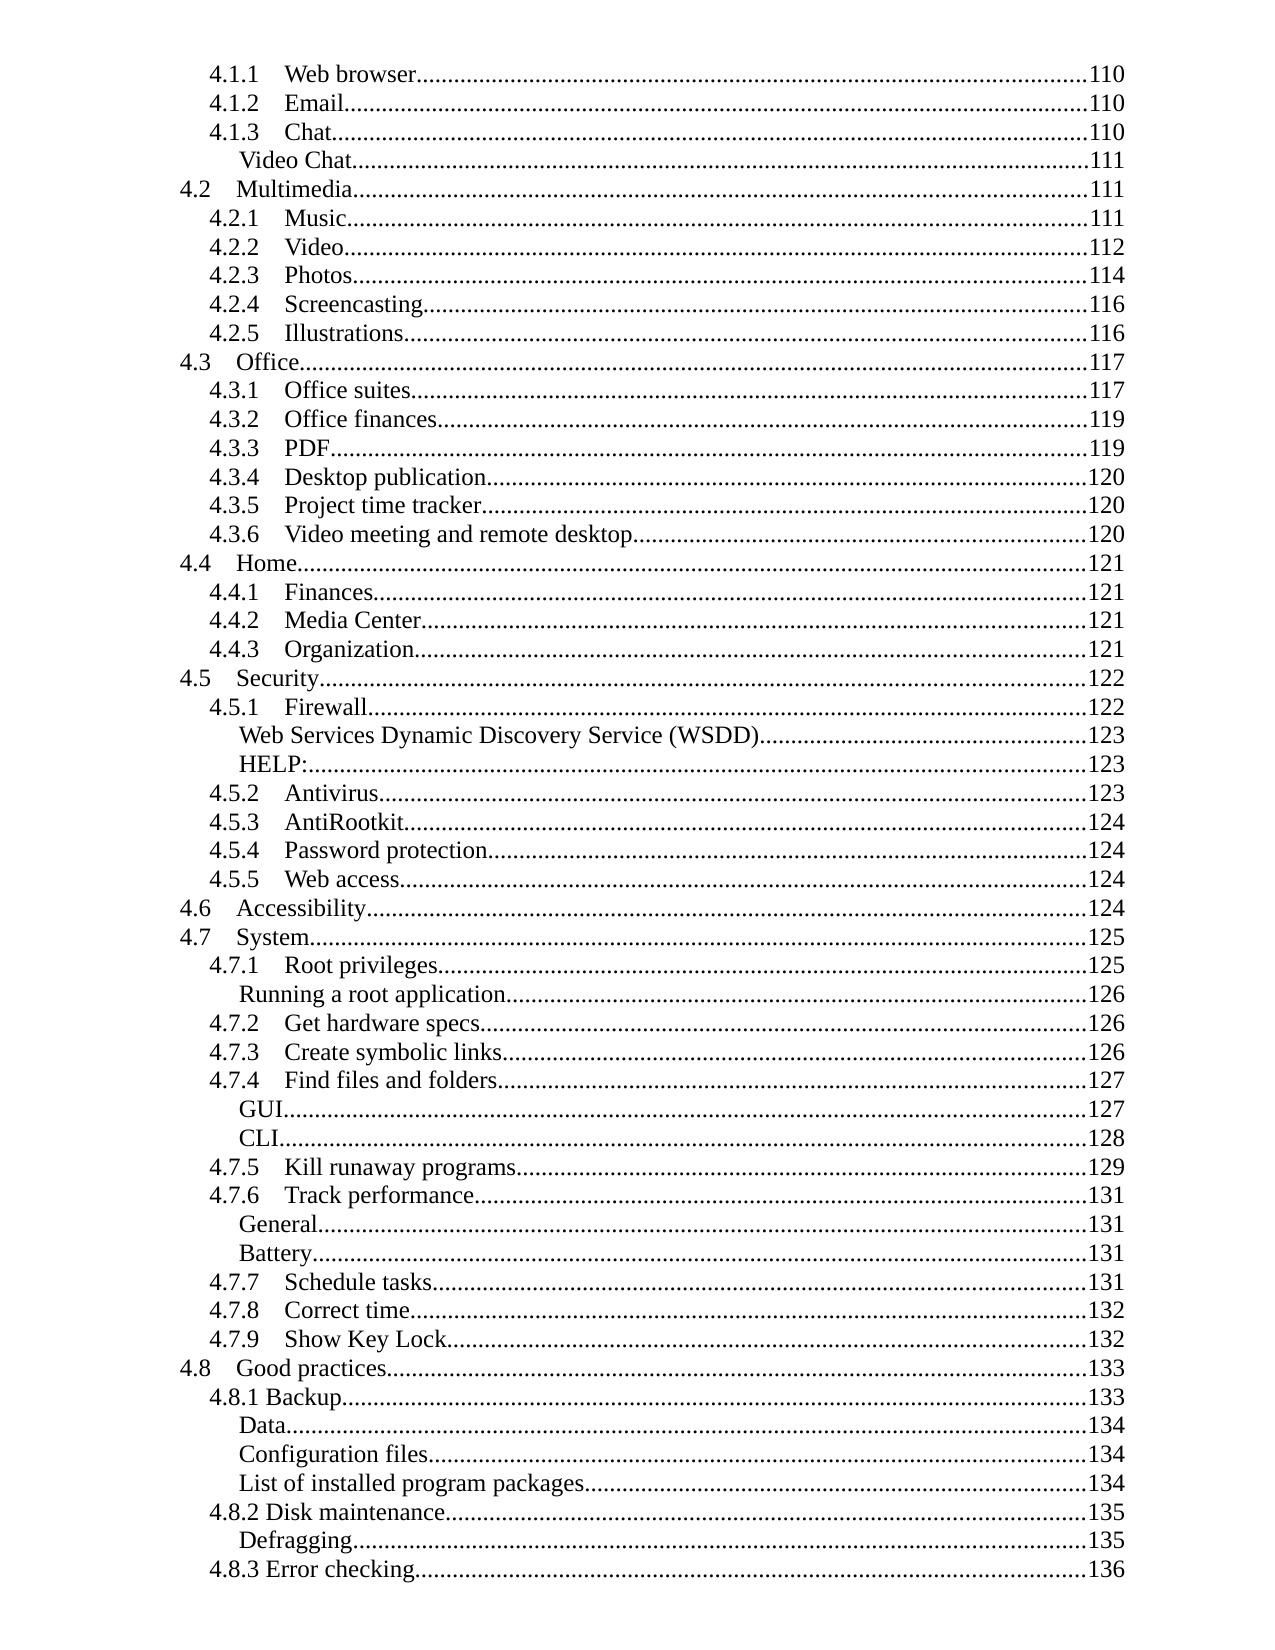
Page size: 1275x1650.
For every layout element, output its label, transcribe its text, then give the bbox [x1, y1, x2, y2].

text 4.5.3 AntiRootkit 124 [209, 807, 1125, 835]
text 4.5.5 Web access 124 [209, 864, 1125, 893]
text Battery 131 [238, 1238, 1125, 1267]
text 4.1.1 Web browser 110 [209, 59, 1125, 88]
text 4.8.2 Disk maintenance 135 [209, 1497, 1125, 1525]
text List of installed program packages 134 [238, 1468, 1125, 1497]
text 4.2.1 Music 111 [209, 203, 1125, 232]
text 4.7.7 Schedule tasks 131 [209, 1267, 1125, 1295]
text Data 134 [238, 1410, 1125, 1439]
text HELP: 123 [238, 749, 1125, 778]
text 4.3.6 Video meeting and remote desktop 120 [209, 519, 1125, 548]
text Running a root application 126 [238, 979, 1125, 1008]
text 4.5.4 Password protection 124 [209, 835, 1125, 864]
text 4.5.2 Antivirus 123 [209, 778, 1125, 807]
text 4.7.5 Kill runaway programs 129 [209, 1152, 1125, 1180]
text 4.3.5 Project time tracker 120 [209, 490, 1125, 519]
text 4.2.3 Photos 114 [209, 260, 1125, 289]
text 4.4.1 Finances 121 [209, 577, 1125, 605]
text 4.3.2 Office finances 119 [209, 404, 1125, 433]
text Defragging 135 [238, 1525, 1125, 1554]
text 4.3.1 Office suites 117 [209, 375, 1125, 404]
text 4.2.4 Screencasting 116 [209, 289, 1125, 318]
text 4.7.3 Create symbolic links 126 [209, 1037, 1125, 1065]
text Video Chat 111 [238, 145, 1125, 174]
text 4.4.2 Media Center 121 [209, 605, 1125, 634]
text General 131 [238, 1209, 1125, 1238]
text 4.5.1 Firewall 122 [209, 692, 1125, 720]
text 4.1.2 Email 110 [209, 88, 1125, 117]
text 4.7.1 Root privileges 125 [209, 950, 1125, 979]
text 4.7.2 Get hardware specs 126 [209, 1008, 1125, 1037]
text 4.7.4 Find files and folders 127 [209, 1065, 1125, 1094]
text 4.8.3 Error checking 136 [209, 1554, 1125, 1583]
text 4.2.2 Video 112 [209, 232, 1125, 260]
text 4.3.4 Desktop publication 120 [209, 462, 1125, 490]
text Configuration files 134 [238, 1439, 1125, 1468]
text 4.7.9 Show Key Lock 132 [209, 1324, 1125, 1353]
text Web Services Dynamic Discovery Service (WSDD) 123 [238, 720, 1125, 749]
text 4.7.8 Correct time 132 [209, 1295, 1125, 1324]
text 4.7.6 Track performance 131 [209, 1180, 1125, 1209]
text 4.3.3 PDF 119 [209, 433, 1125, 462]
text GUI 127 [238, 1094, 1125, 1123]
text 4.1.3 Chat 110 [209, 117, 1125, 145]
text 4.4.3 Organization 121 [209, 634, 1125, 663]
text 4.8.1 Backup 133 [209, 1382, 1125, 1410]
text 4.2.5 Illustrations 116 [209, 318, 1125, 347]
text CLI 128 [238, 1123, 1125, 1152]
